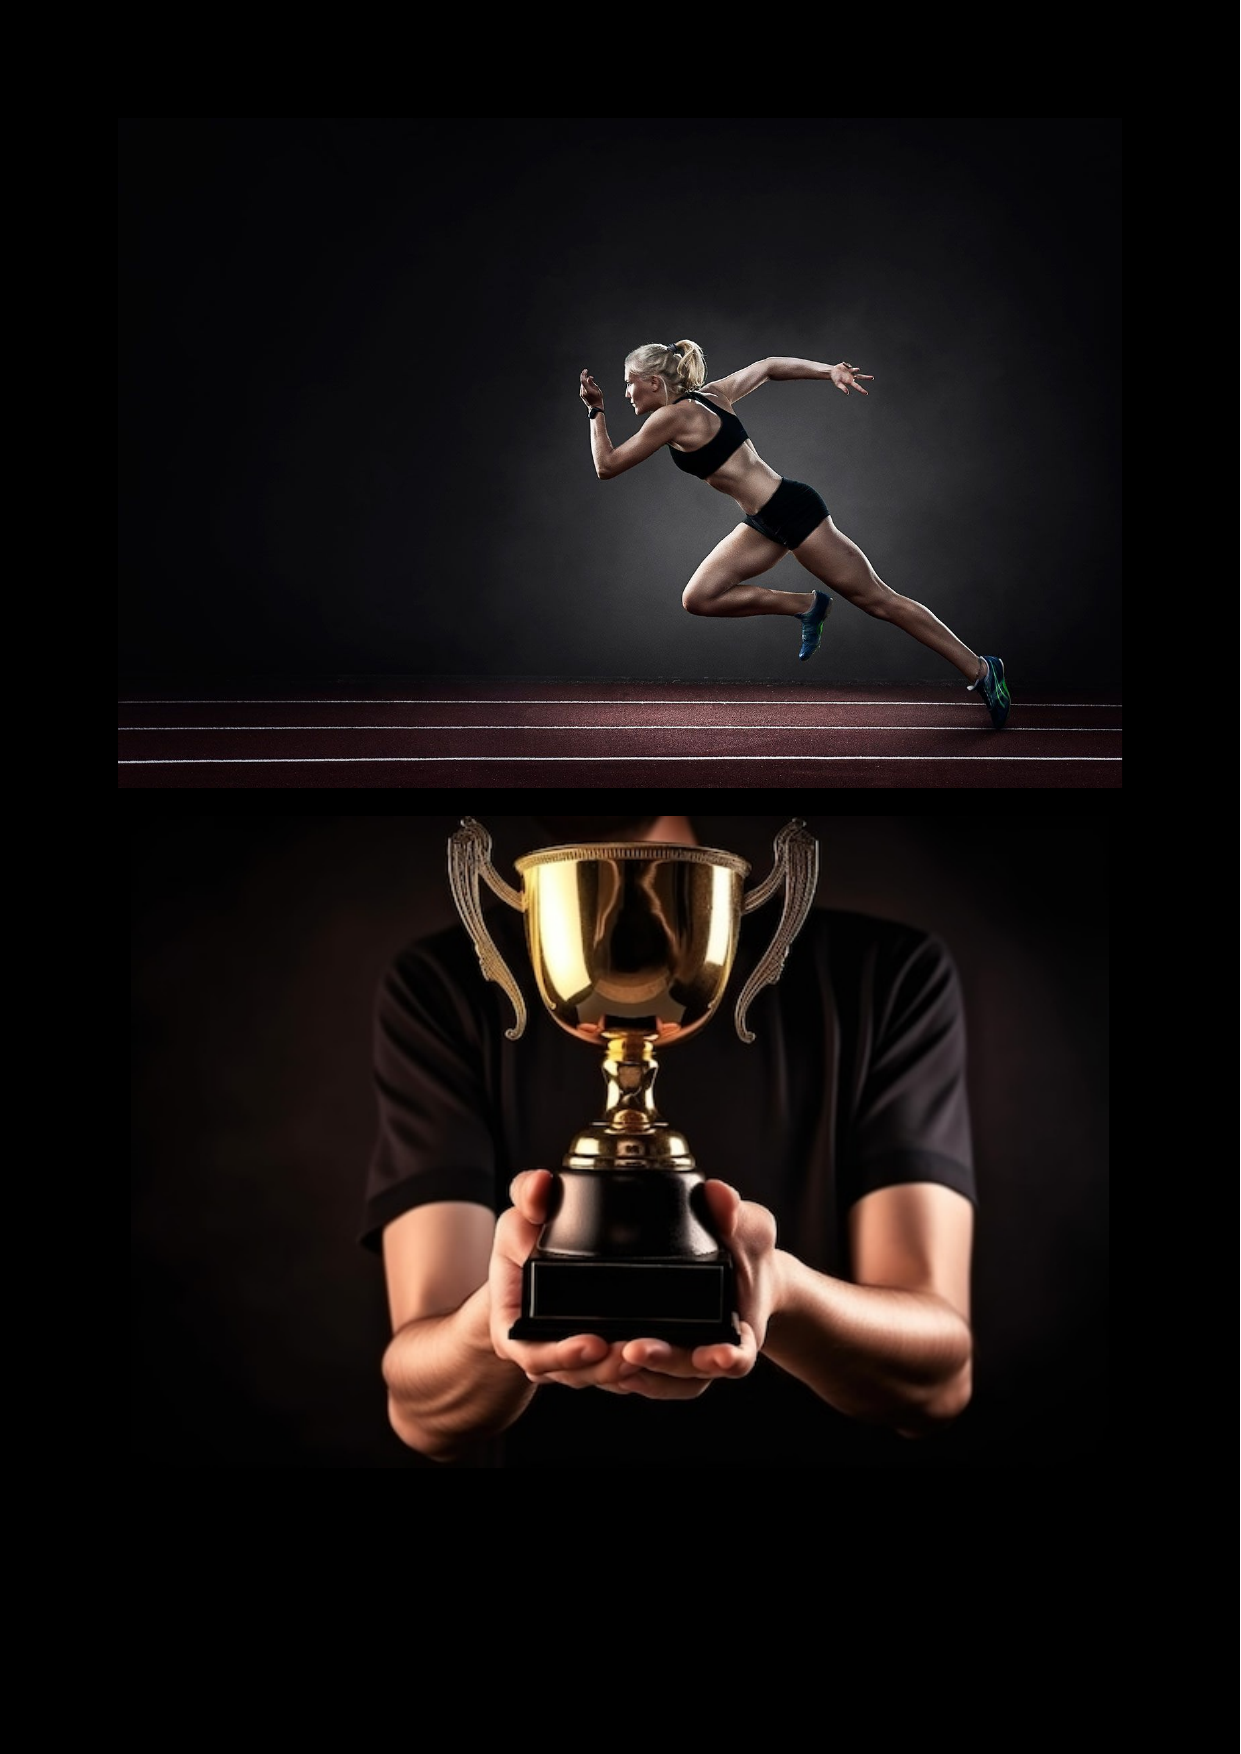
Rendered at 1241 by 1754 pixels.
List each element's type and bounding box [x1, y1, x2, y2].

picture [131, 816, 1110, 1468]
picture [118, 118, 1123, 788]
